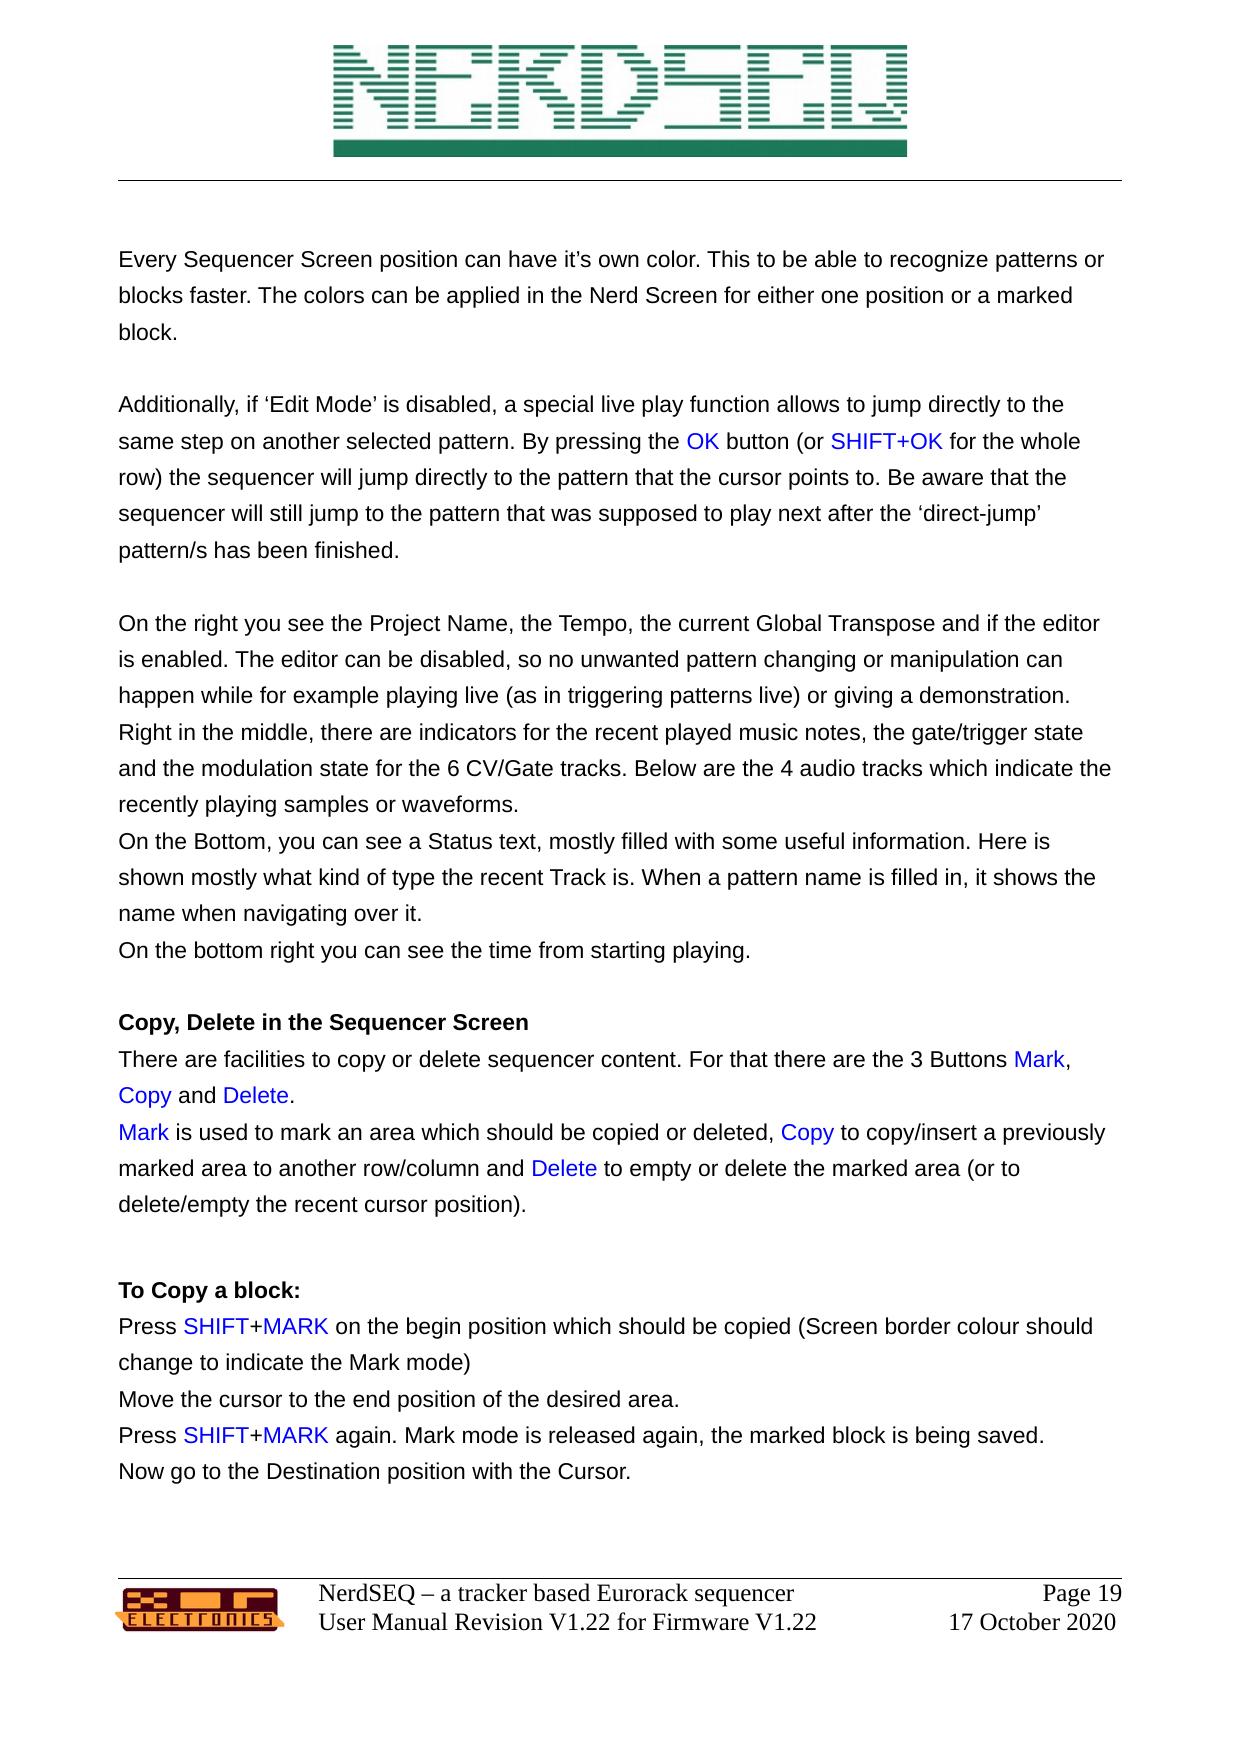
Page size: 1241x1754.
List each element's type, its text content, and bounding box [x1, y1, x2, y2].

text Press SHIFT+MARK again. Mark mode is released again, the marked block is being saved. [118, 1422, 1122, 1448]
picture [333, 45, 908, 157]
text Every Sequencer Screen position can have it’s own color. This to be able to recognize patterns or blocks faster. The colors can be applied in the Nerd Screen for either one position or a marked block. [118, 246, 1122, 345]
text Move the cursor to the end position of the desired area. [118, 1386, 1122, 1412]
picture [115, 1584, 285, 1634]
text On the Bottom, you can see a Status text, mostly filled with some useful information. Here is shown mostly what kind of type the recent Track is. When a pattern name is filled in, it shows the name when navigating over it. [118, 828, 1122, 927]
text To Copy a block: [118, 1277, 1122, 1303]
text There are facilities to copy or delete sequencer content. For that there are the 3 Buttons Mark, Copy and Delete. [118, 1046, 1122, 1108]
text Additionally, if ‘Edit Mode’ is disabled, a special live play function allows to jump directly to the same step on another selected pattern. By pressing the OK button (or SHIFT+OK for the whole row) the sequencer will jump directly to the pattern that the cursor points to. Be aware that the sequencer will still jump to the pattern that was supposed to play next after the ‘direct-jump’ pattern/s has been finished. [118, 391, 1122, 563]
text Mark is used to mark an area which should be copied or deleted, Copy to copy/insert a previously marked area to another row/column and Delete to empty or delete the marked area (or to delete/empty the recent cursor position). [118, 1118, 1122, 1217]
text Press SHIFT+MARK on the begin position which should be copied (Screen border colour should change to indicate the Mark mode) [118, 1313, 1122, 1376]
text On the right you see the Project Name, the Tempo, the current Global Transpose and if the editor is enabled. The editor can be disabled, so no unwanted pattern changing or manipulation can happen while for example playing live (as in triggering patterns live) or giving a demonstration. Right in the middle, there are indicators for the recent played music notes, the gate/trigger state and the modulation state for the 6 CV/Gate tracks. Below are the 4 audio tracks which indicate the recently playing samples or waveforms. [118, 609, 1122, 818]
text Copy, Delete in the Sequencer Screen [118, 1009, 1122, 1036]
text Now go to the Destination position with the Cursor. [118, 1458, 1122, 1485]
text On the bottom right you can see the time from starting playing. [118, 937, 1122, 963]
